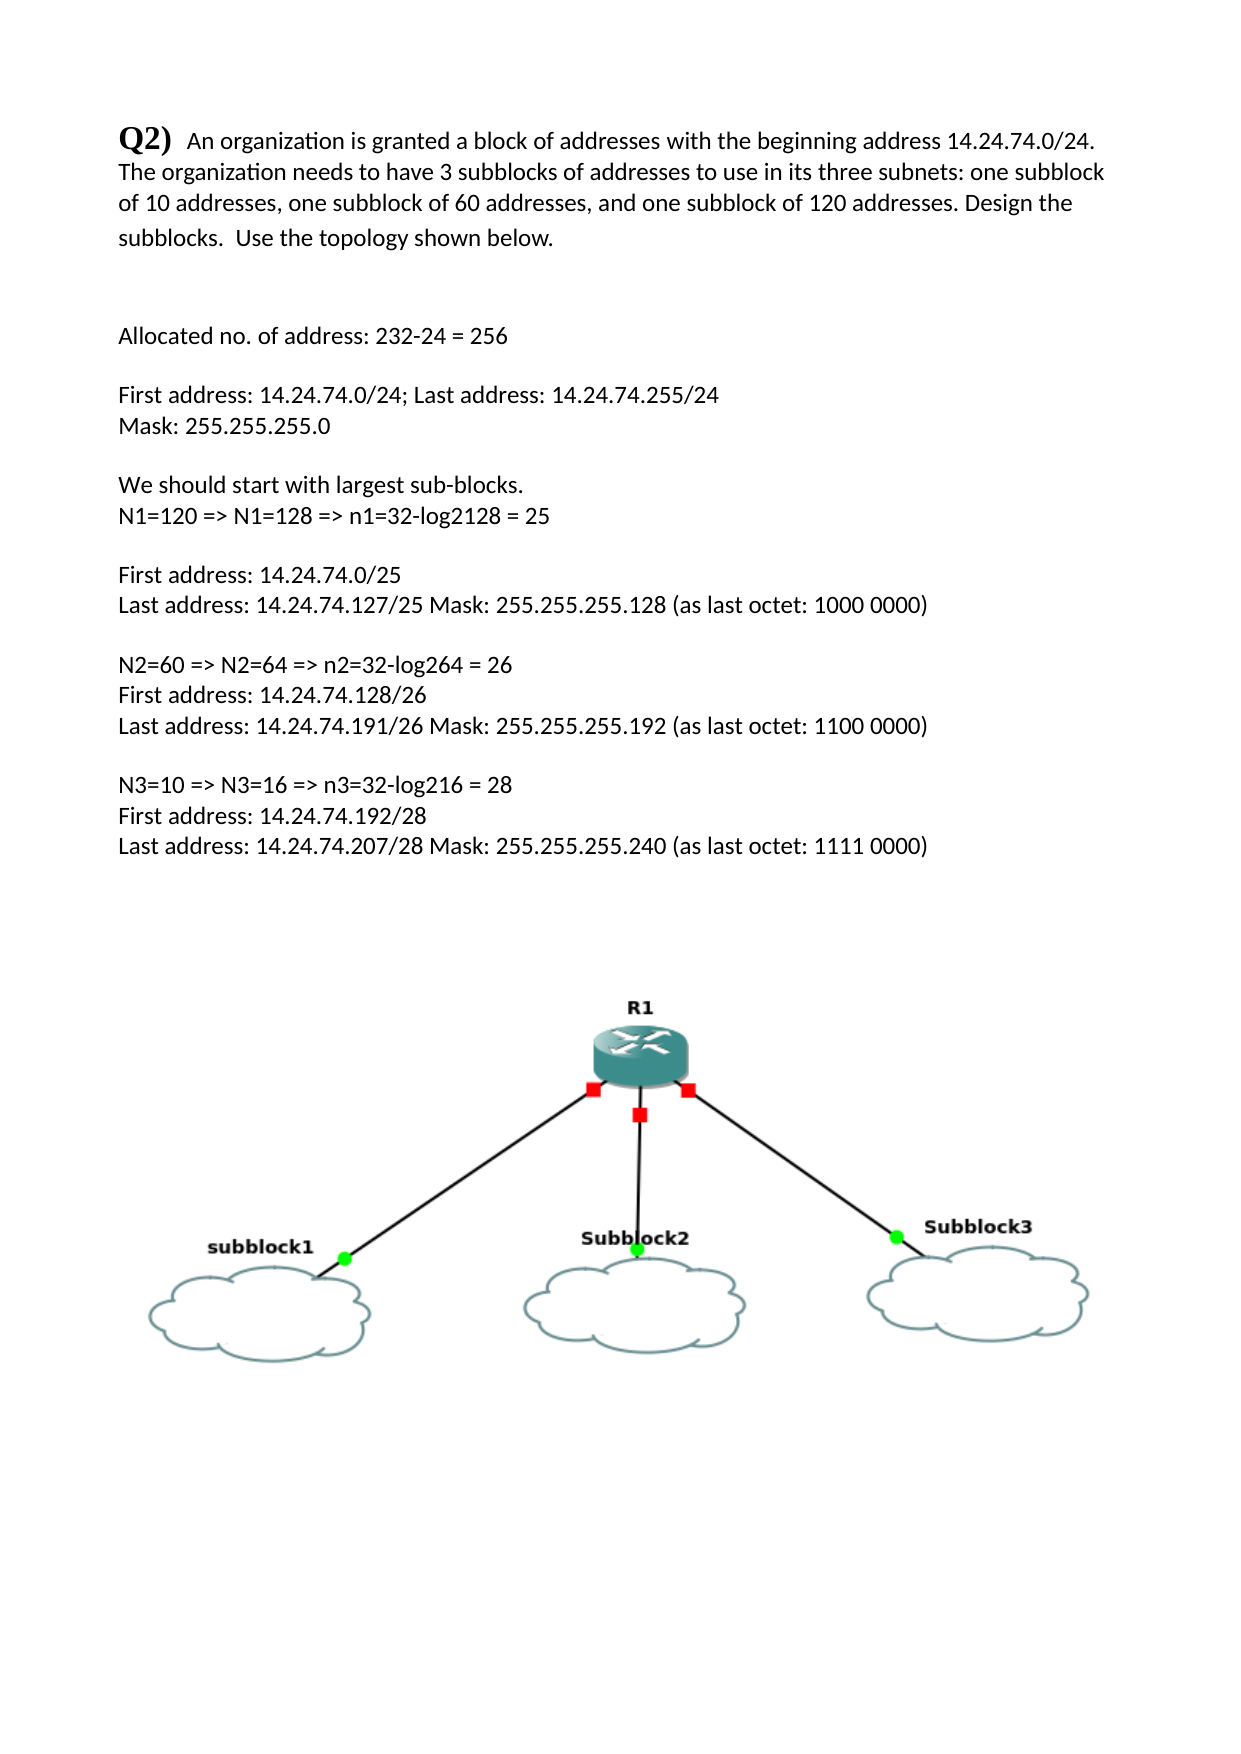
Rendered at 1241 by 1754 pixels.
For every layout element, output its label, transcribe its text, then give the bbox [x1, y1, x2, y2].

text Mask: 255.255.255.0 [118, 410, 1122, 441]
text We should start with largest sub-blocks. [118, 469, 1122, 500]
text N2=60 => N2=64 => n2=32-log264 = 26 [118, 649, 1122, 679]
text Last address: 14.24.74.127/25 Mask: 255.255.255.128 (as last octet: 1000 0000) [118, 590, 1122, 620]
text First address: 14.24.74.128/26 [118, 679, 1122, 710]
text Q2) An organization is granted a block of addresses with the beginning address 14.24.74.0/24. The organization needs to have 3 subblocks of addresses to use in its three subnets: one subblock of 10 addresses, one subblock of 60 addresses, and one subblock of 120 addresses. Design the subblocks. Use the topology shown below. [118, 118, 1122, 253]
picture [118, 961, 1123, 1395]
text N3=10 => N3=16 => n3=32-log216 = 28 [118, 769, 1122, 800]
text First address: 14.24.74.0/24; Last address: 14.24.74.255/24 [118, 379, 1122, 410]
text Last address: 14.24.74.207/28 Mask: 255.255.255.240 (as last octet: 1111 0000) [118, 830, 1122, 861]
text Last address: 14.24.74.191/26 Mask: 255.255.255.192 (as last octet: 1100 0000) [118, 710, 1122, 741]
text First address: 14.24.74.192/28 [118, 800, 1122, 830]
text First address: 14.24.74.0/25 [118, 559, 1122, 590]
text Allocated no. of address: 232-24 = 256 [118, 320, 1122, 351]
text N1=120 => N1=128 => n1=32-log2128 = 25 [118, 500, 1122, 530]
